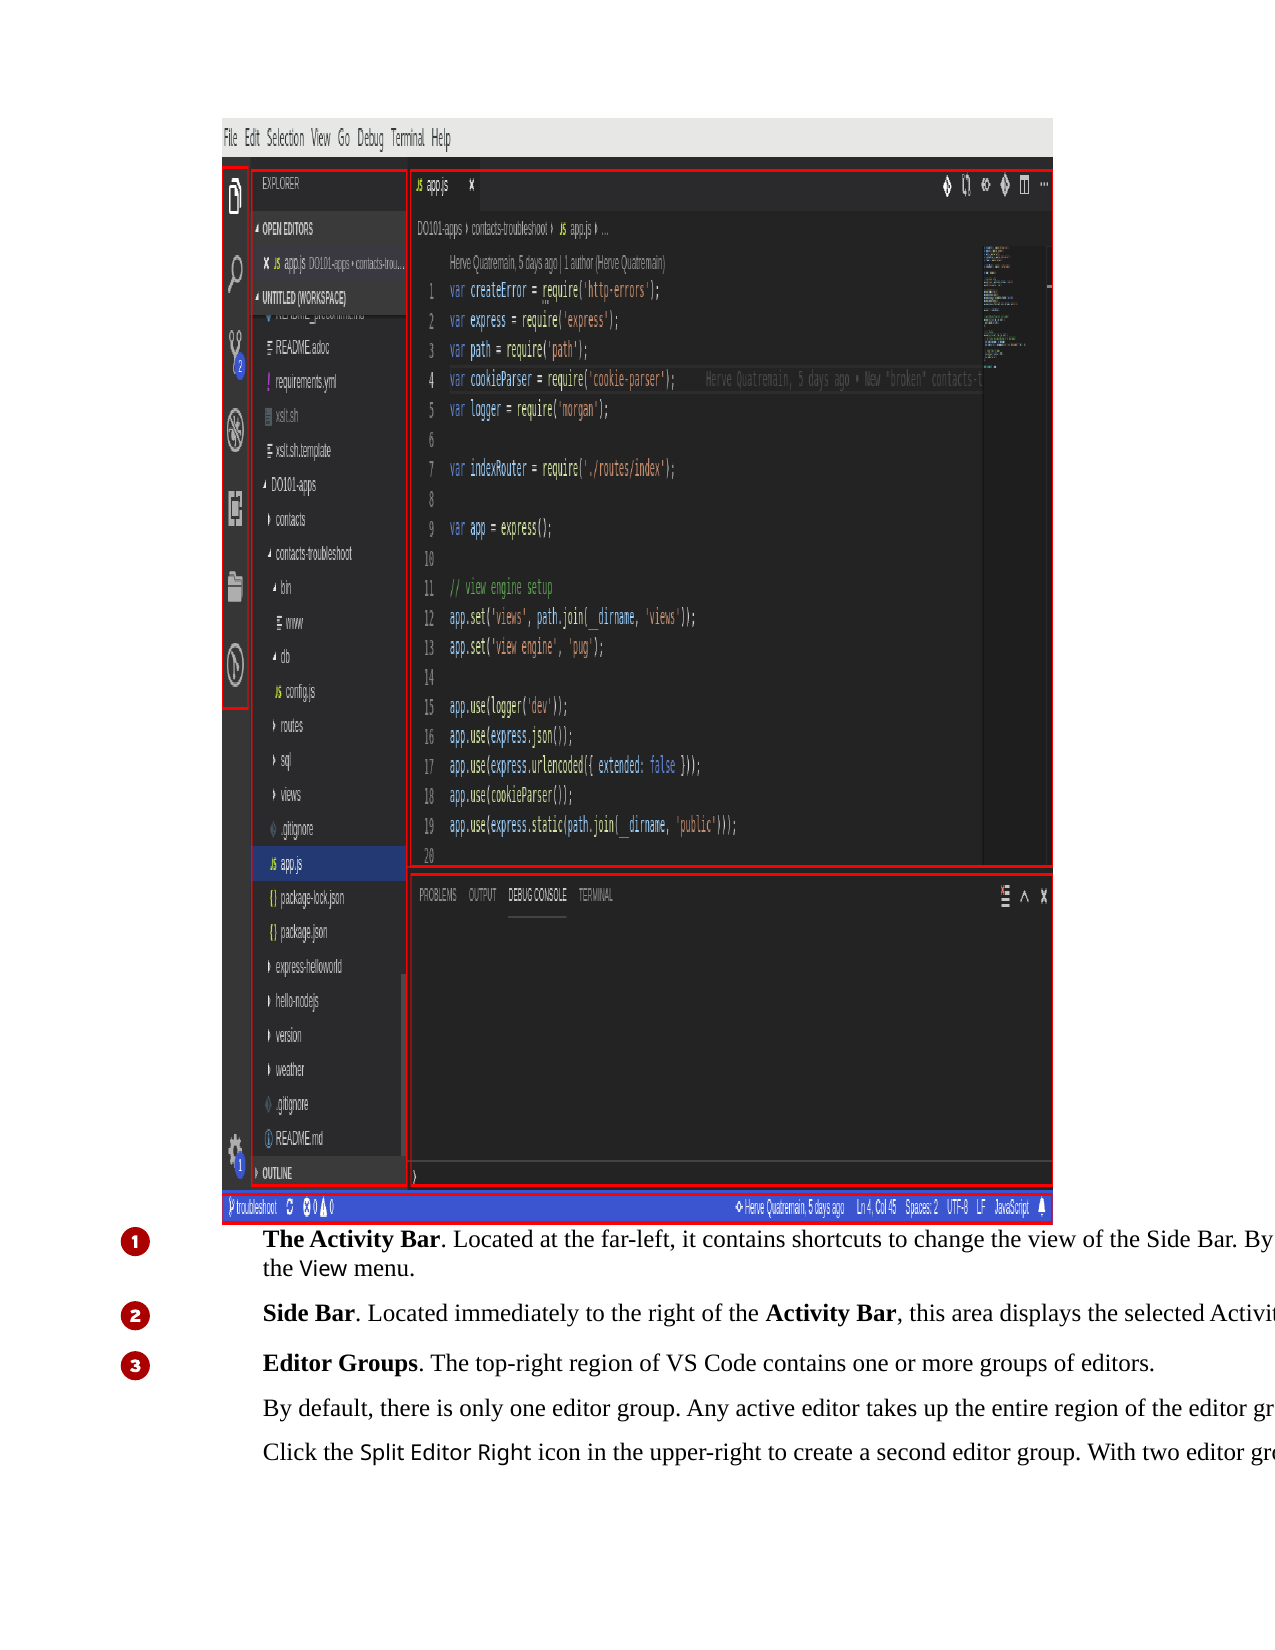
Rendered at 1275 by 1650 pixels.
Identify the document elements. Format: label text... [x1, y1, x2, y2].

table_header The Activity Bar. Located at the far-left, it contains shortcuts to change the view of the Side Bar. By default, the Activity Bar contains shortcuts for the Explorer, Search, Source Control, Debug, and Extensions views. You can also access these activity views from the View menu. [263, 1224, 1275, 1298]
picture [222, 118, 1053, 1225]
table_cell Side Bar. Located immediately to the right of the Activity Bar, this area displays the selected Activity view, such as the Explorer view. [263, 1299, 1275, 1348]
table_cell [118, 1349, 263, 1483]
table_cell [118, 1299, 263, 1348]
table_cell Editor Groups. The top-right region of VS Code contains one or more groups of editors. By default, there is only one editor group. Any active editor takes up the entire region of the editor group. Click the Split Editor Right icon in the upper-right to create a second editor group. With two editor groups, you can edit two different files side by side. [263, 1349, 1275, 1483]
table_header [118, 1224, 263, 1298]
